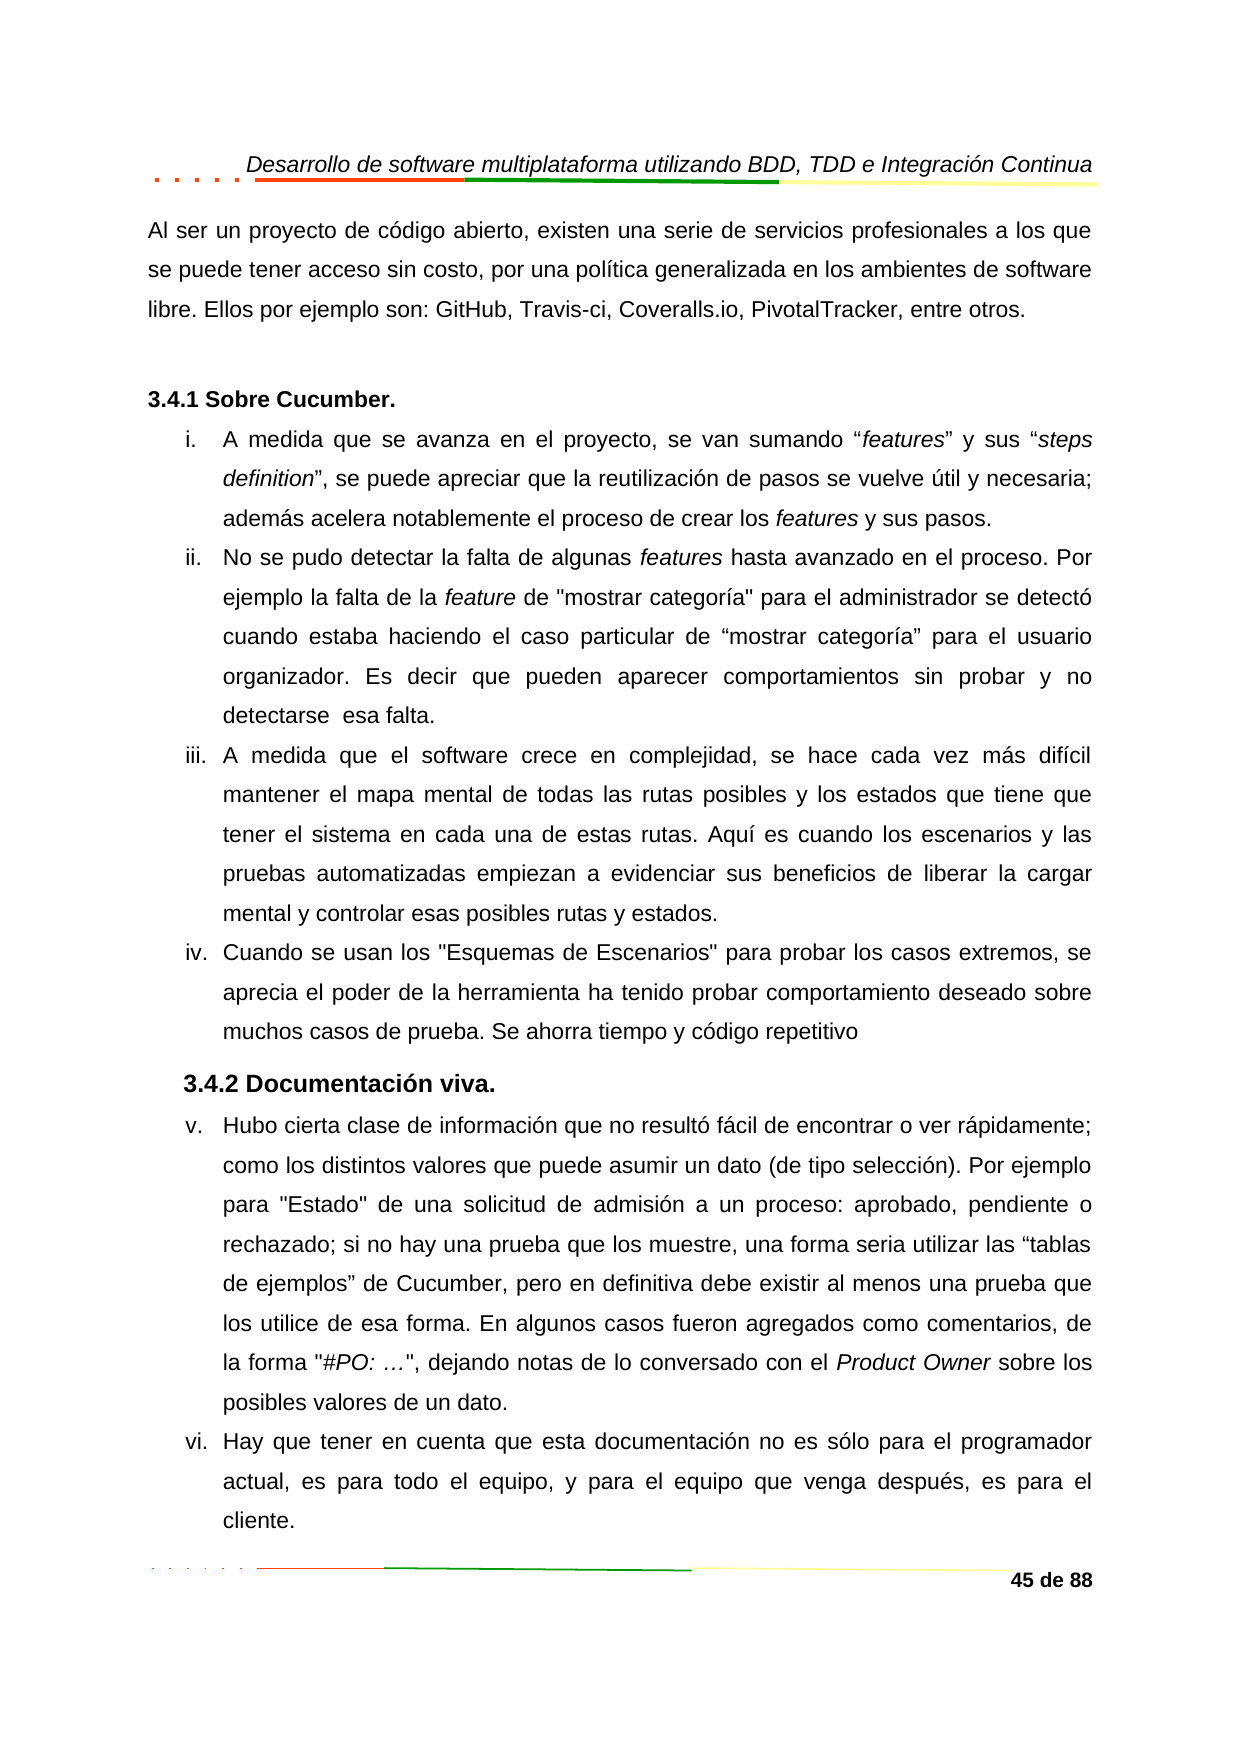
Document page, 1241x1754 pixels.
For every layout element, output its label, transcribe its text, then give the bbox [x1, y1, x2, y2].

list Hubo cierta clase de información que no resultó fácil de encontrar o ver rápidamente; como los distintos valores que puede asumir un dato (de tipo selección). Por ejemplo para "Estado" de una solicitud de admisión a un proceso: aprobado, pendiente o rechazado; si no hay una prueba que los muestre, una forma seria utilizar las “tablas de ejemplos” de Cucumber, pero en definitiva debe existir al menos una prueba que los utilice de esa forma. En algunos casos fueron agregados como comentarios, de la forma "#PO: …", dejando notas de lo conversado con el Product Owner sobre los posibles valores de un dato. [185, 1112, 1093, 1415]
list No se pudo detectar la falta de algunas features hasta avanzado en el proceso. Por ejemplo la falta de la feature de "mostrar categoría" para el administrador se detectó cuando estaba haciendo el caso particular de “mostrar categoría” para el usuario organizador. Es decir que pueden aparecer comportamientos sin probar y no detectarse esa falta. [185, 544, 1093, 728]
list A medida que el software crece en complejidad, se hace cada vez más difícil mantener el mapa mental de todas las rutas posibles y los estados que tiene que tener el sistema en cada una de estas rutas. Aquí es cuando los escenarios y las pruebas automatizadas empiezan a evidenciar sus beneficios de liberar la cargar mental y controlar esas posibles rutas y estados. [185, 742, 1093, 926]
list Hay que tener en cuenta que esta documentación no es sólo para el programador actual, es para todo el equipo, y para el equipo que venga después, es para el cliente. [185, 1428, 1093, 1533]
text Al ser un proyecto de código abierto, existen una serie de servicios profesionales a los que se puede tener acceso sin costo, por una política generalizada en los ambientes de software libre. Ellos por ejemplo son: GitHub, Travis-ci, Coveralls.io, PivotalTracker, entre otros. [148, 217, 1093, 322]
text 3.4.1 Sobre Cucumber. [148, 386, 1093, 413]
list A medida que se avanza en el proyecto, se van sumando “features” y sus “steps definition”, se puede apreciar que la reutilización de pasos se vuelve útil y necesaria; además acelera notablemente el proceso de crear los features y sus pasos. [185, 426, 1093, 531]
list 3.4.2 Documentación viva. [148, 1069, 1093, 1098]
list Cuando se usan los "Esquemas de Escenarios" para probar los casos extremos, se aprecia el poder de la herramienta ha tenido probar comportamiento deseado sobre muchos casos de prueba. Se ahorra tiempo y código repetitivo [185, 939, 1093, 1044]
